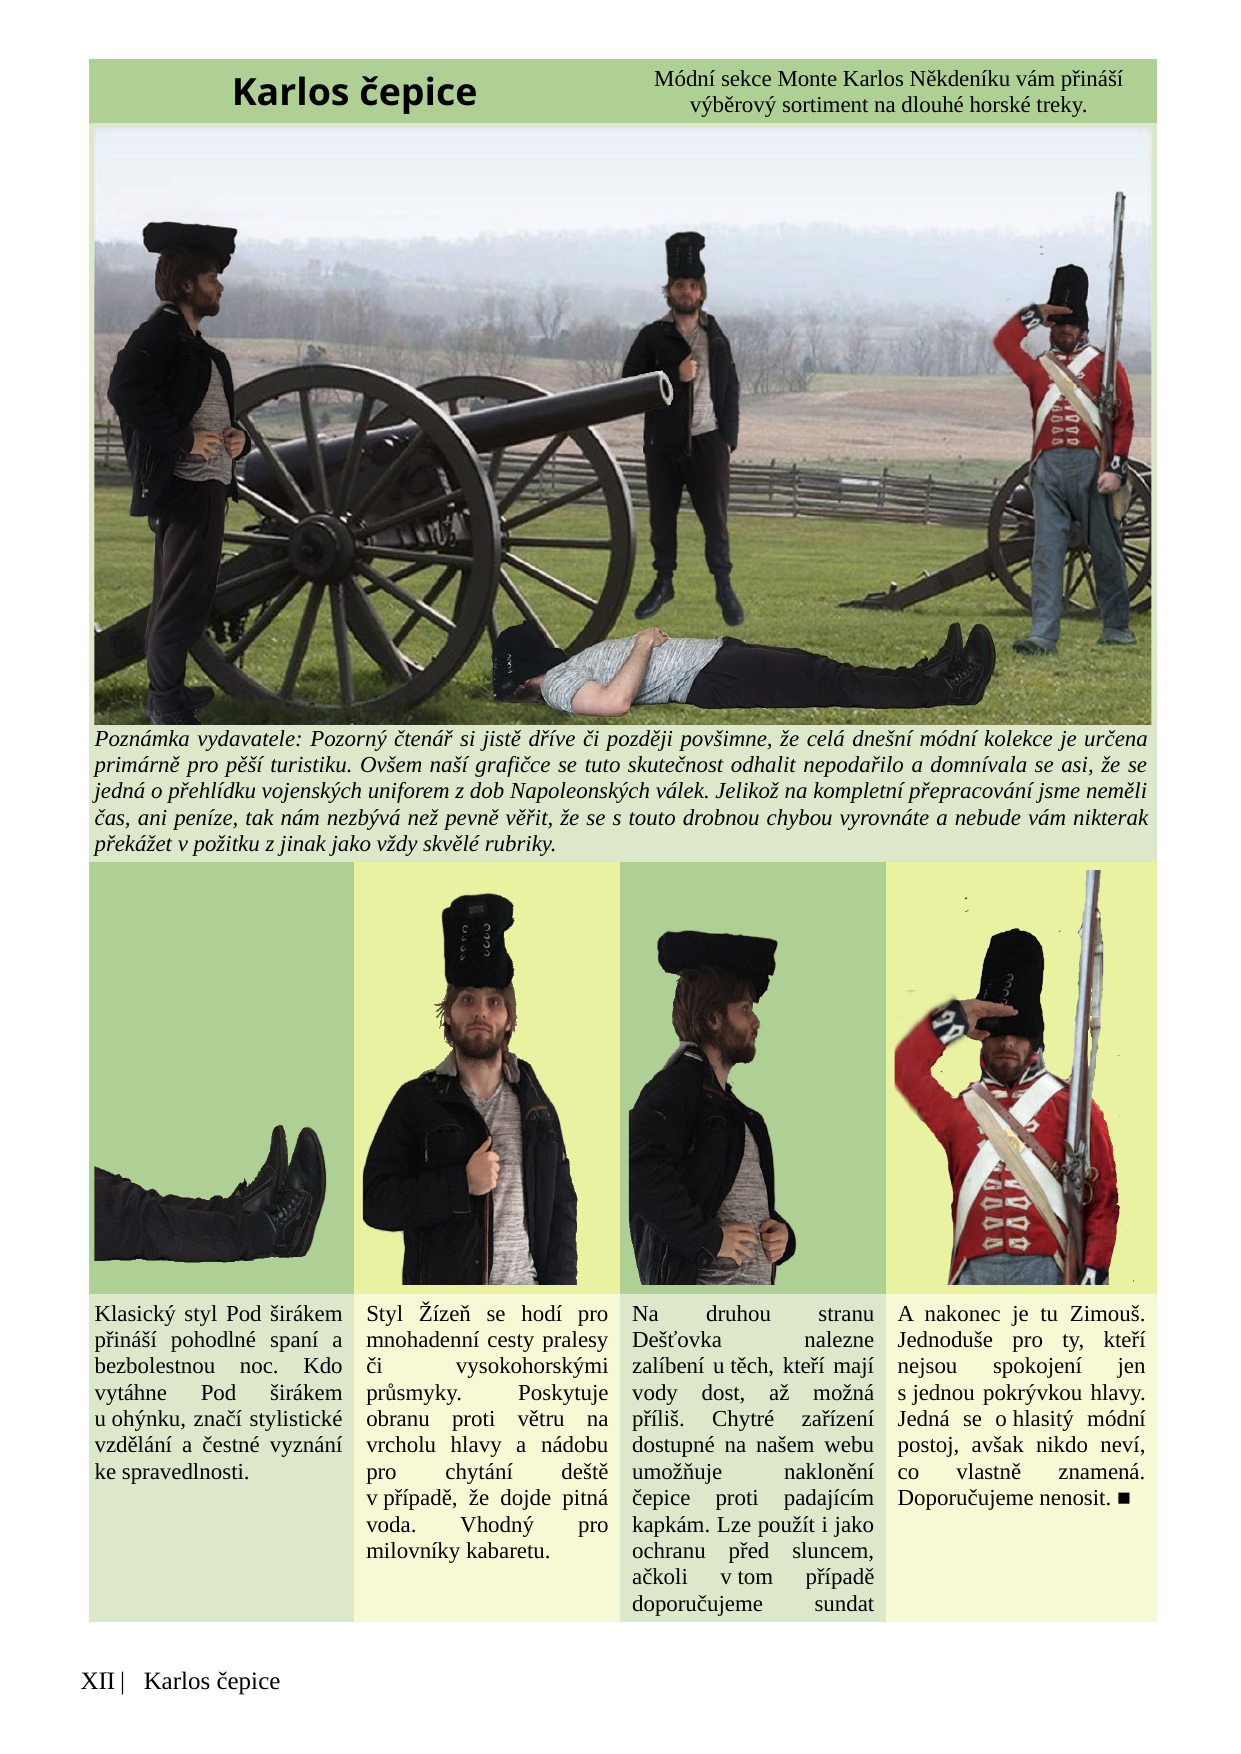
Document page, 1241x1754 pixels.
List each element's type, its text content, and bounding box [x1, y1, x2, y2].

table_cell [354, 862, 620, 1294]
table_cell Na druhou stranu Dešťovka nalezne zalíbení u těch, kteří mají vody dost, až možná příliš. Chytré zařízení dostupné na našem webu umožňuje naklonění čepice proti padajícím kapkám. Lze použít i jako ochranu před sluncem, ačkoli v tom případě doporučujeme sundat bundu. [620, 1294, 886, 1622]
picture [894, 870, 1148, 1236]
table_cell A nakonec je tu Zimouš. Jednoduše pro ty, kteří nejsou spokojení jen s jednou pokrývkou hlavy. Jedná se o hlasitý módní postoj, avšak nikdo neví, co vlastně znamená. Doporučujeme nenosit. ■ [886, 1294, 1157, 1622]
table_cell Styl Žízeň se hodí pro mnohadenní cesty pralesy či vysokohorskými průsmyky. Poskytuje obranu proti větru na vrcholu hlavy a nádobu pro chytání deště v případě, že dojde pitná voda. Vhodný pro milovníky kabaretu. [354, 1294, 620, 1622]
table_cell [89, 862, 354, 1294]
picture [362, 870, 612, 928]
picture [332, 867, 349, 1289]
table_header Karlos čepice [89, 59, 620, 123]
picture [94, 128, 1152, 725]
table_cell [886, 862, 1157, 1294]
table_cell Poznámka vydavatele: Pozorný čtenář si jistě dříve či později povšimne, že celá dnešní módní kolekce je určena primárně pro pěší turistiku. Ovšem naší grafičce se tuto skutečnost odhalit nepodařilo a domnívala se asi, že se jedná o přehlídku vojenských uniforem z dob Napoleonských válek. Jelikož na kompletní přepracování jsme neměli čas, ani peníze, tak nám nezbývá než pevně věřit, že se s touto drobnou chybou vyrovnáte a nebude vám nikterak překážet v požitku z jinak jako vždy skvělé rubriky. [89, 123, 1157, 862]
table_cell Klasický styl Pod širákem přináší pohodlné spaní a bezbolestnou noc. Kdo vytáhne Pod širákem u ohýnku, značí stylistické vzdělání a čestné vyznání ke spravedlnosti. [89, 1294, 354, 1622]
table_header Módní sekce Monte Karlos Někdeníku vám přináší výběrový sortiment na dlouhé horské treky. [620, 59, 1157, 123]
table_cell [620, 862, 886, 1294]
